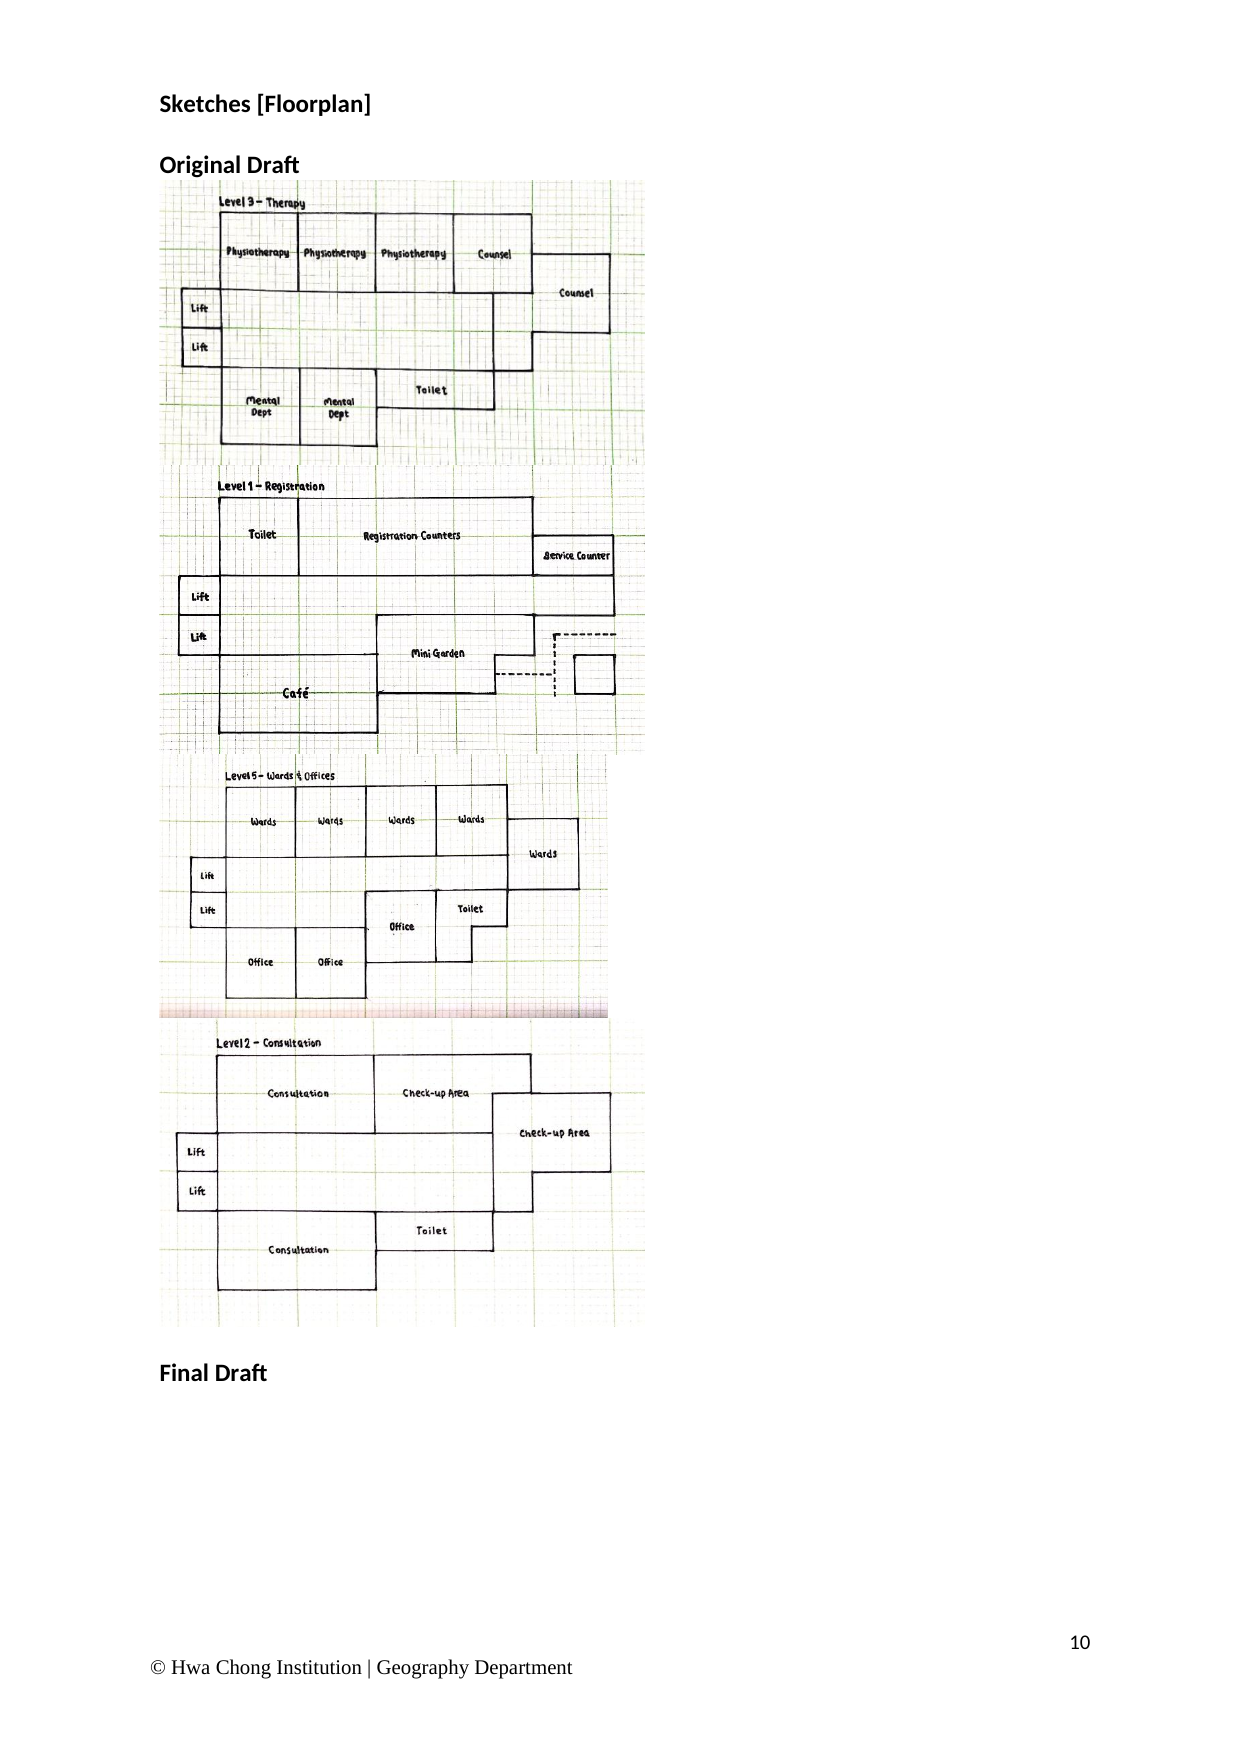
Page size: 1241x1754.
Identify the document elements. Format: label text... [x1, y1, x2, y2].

text Original Draft [159, 150, 1090, 180]
text Sketches [Floorplan] [159, 89, 1090, 119]
text Final Draft [159, 1358, 1090, 1388]
picture [159, 180, 645, 1327]
